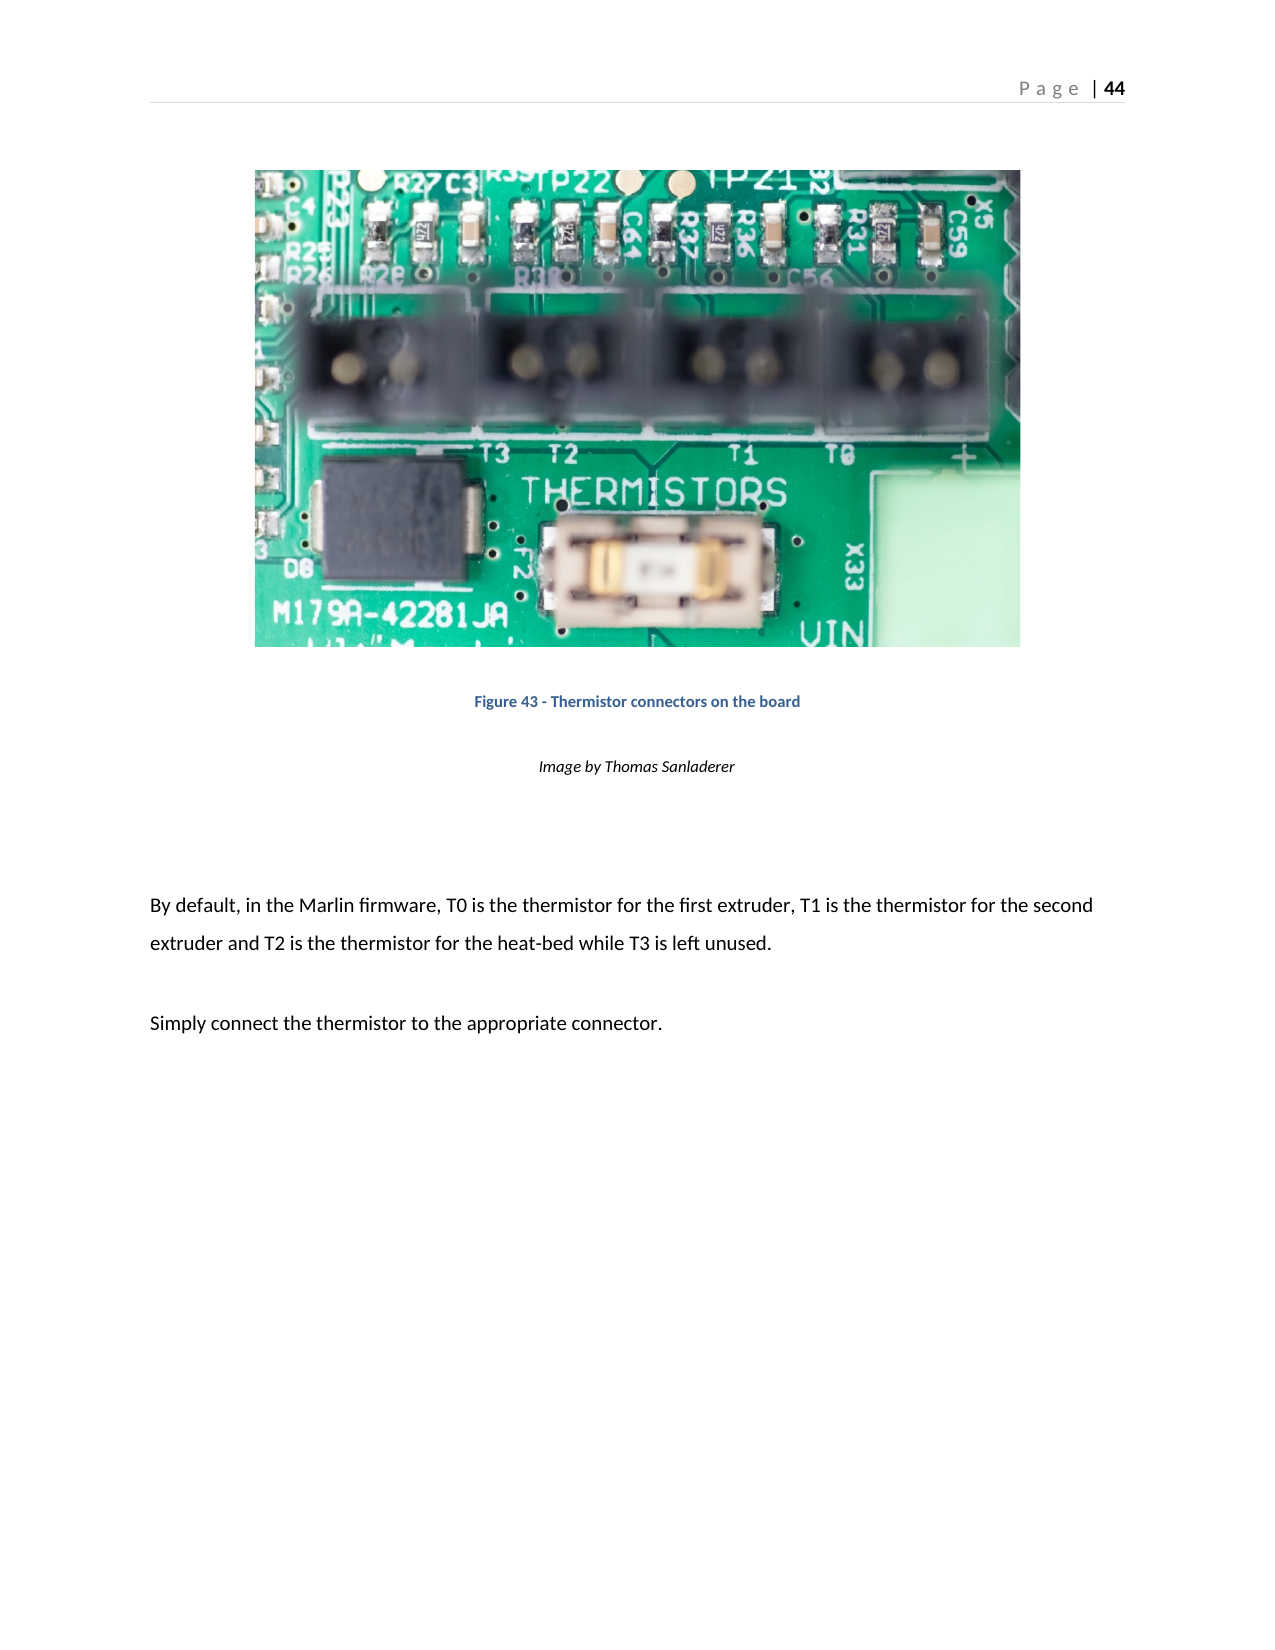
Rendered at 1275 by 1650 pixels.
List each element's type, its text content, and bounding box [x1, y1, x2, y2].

text Simply connect the thermistor to the appropriate connector. [150, 1010, 1125, 1036]
text Image by Thomas Sanladerer [150, 757, 1125, 777]
text Figure 43 - Thermistor connectors on the board [150, 692, 1125, 712]
text By default, in the Marlin firmware, T0 is the thermistor for the first extruder, T1 is the thermistor for the second extruder and T2 is the thermistor for the heat-bed while T3 is left unused. [150, 892, 1125, 956]
